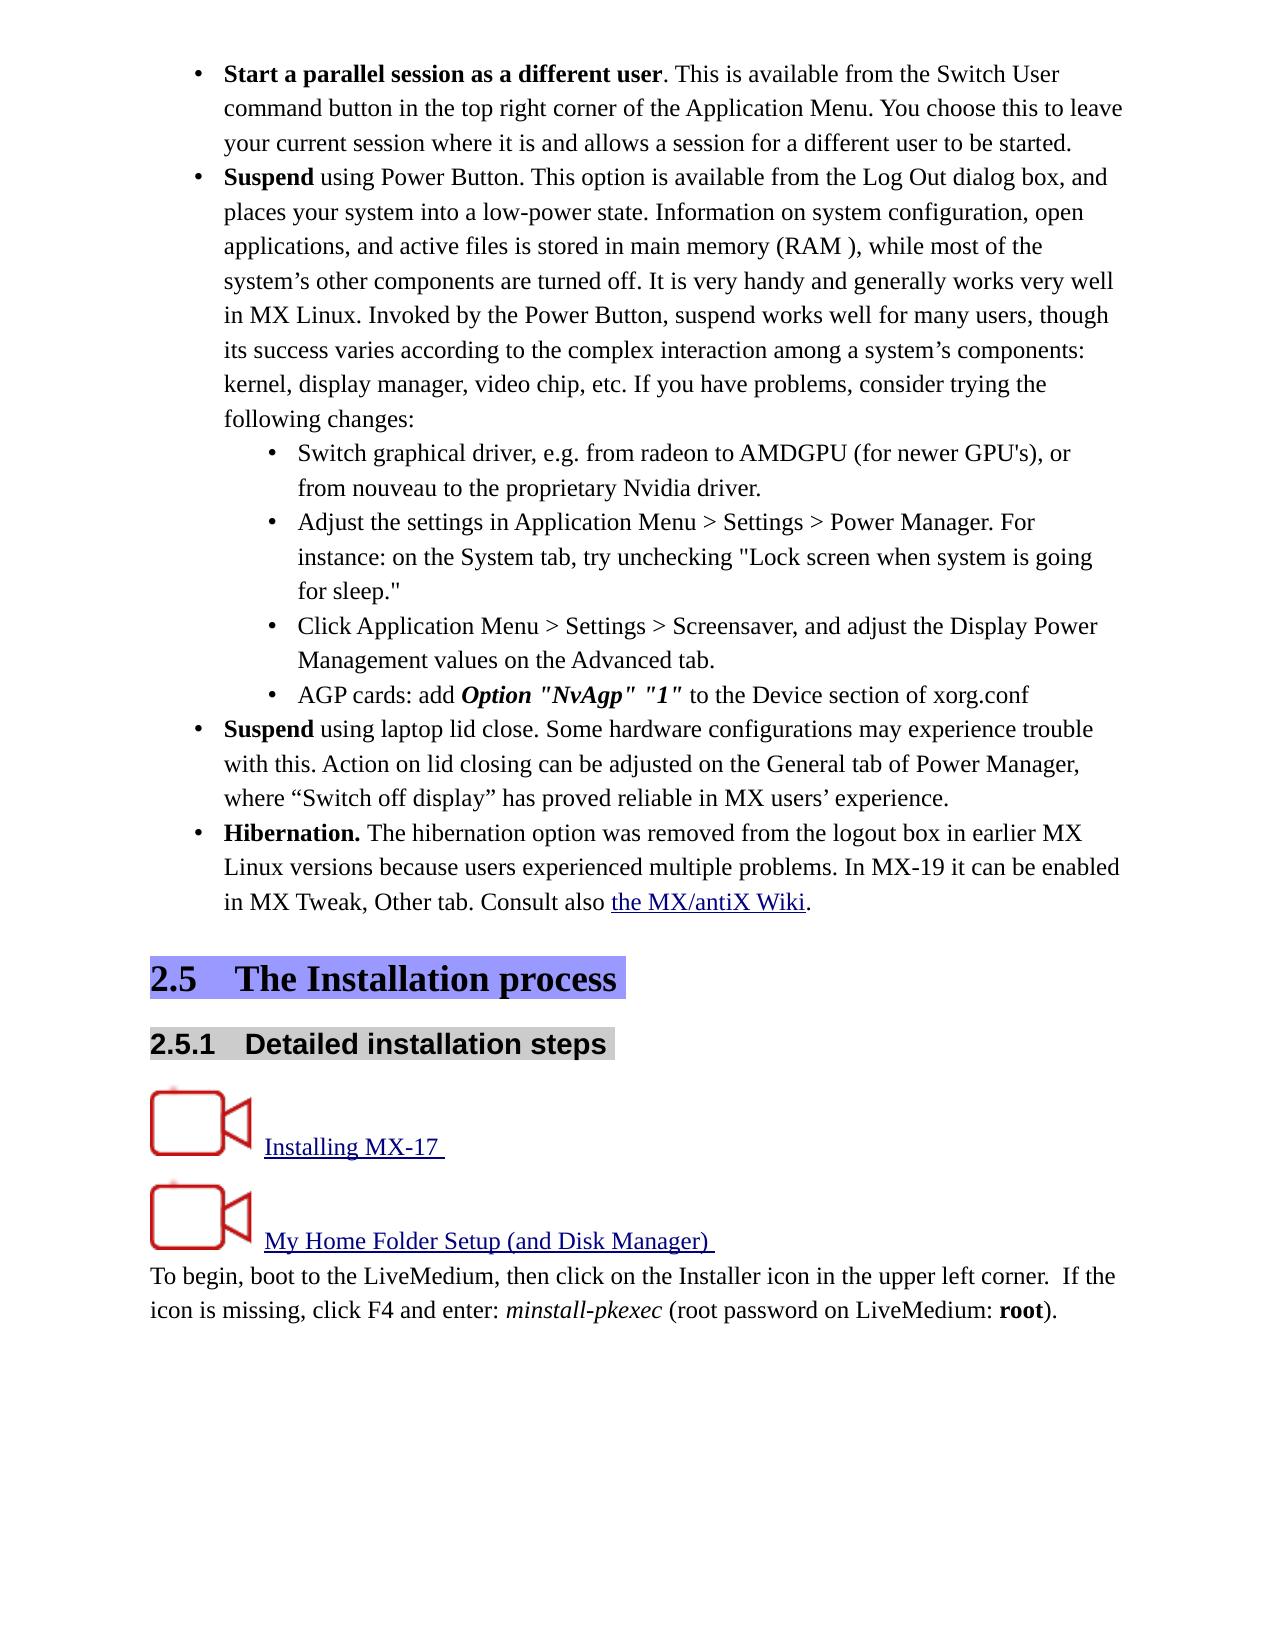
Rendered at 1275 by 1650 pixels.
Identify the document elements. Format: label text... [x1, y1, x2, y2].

text My Home Folder Setup (and Disk Manager) [150, 1167, 1125, 1255]
list Switch graphical driver, e.g. from radeon to AMDGPU (for newer GPU's), or from nouveau to the proprietary Nvidia driver. [268, 438, 1125, 502]
picture [150, 1166, 252, 1250]
list Hibernation. The hibernation option was removed from the logout box in earlier MX Linux versions because users experienced multiple problems. In MX-19 it can be enabled in MX Tweak, Other tab. Consult also the MX/antiX Wiki. [194, 818, 1125, 915]
list Suspend using laptop lid close. Some hardware configurations may experience trouble with this. Action on lid closing can be adjusted on the General tab of Power Manager, where “Switch off display” has proved reliable in MX users’ experience. [194, 714, 1125, 812]
list Start a parallel session as a different user. This is available from the Switch User command button in the top right corner of the Application Menu. You choose this to leave your current session where it is and allows a session for a different user to be started. [194, 59, 1125, 157]
text To begin, boot to the LiveMedium, then click on the Installer icon in the upper left corner. If the icon is missing, click F4 and enter: minstall-pkexec (root password on LiveMedium: root). [150, 1261, 1125, 1324]
subtitle 2.5 The Installation process [626, 956, 1125, 999]
list Adjust the settings in Application Menu > Settings > Power Manager. For instance: on the System tab, try unchecking "Lock screen when system is going for sleep." [268, 507, 1125, 605]
subtitle 2.5.1 Detailed installation steps [615, 1027, 1125, 1060]
list Click Application Menu > Settings > Screensaver, and adjust the Display Power Management values on the Advanced tab. [268, 611, 1125, 674]
list AGP cards: add Option "NvAgp" "1" to the Device section of xorg.conf [268, 680, 1125, 708]
text Installing MX-17 [150, 1073, 1125, 1161]
list Suspend using Power Button. This option is available from the Log Out dialog box, and places your system into a low-power state. Information on system configuration, open applications, and active files is stored in main memory (RAM ), while most of the system’s other components are turned off. It is very handy and generally works very well in MX Linux. Invoked by the Power Button, suspend works well for many users, though its success varies according to the complex interaction among a system’s components: kernel, display manager, video chip, etc. If you have problems, consider trying the following changes: [194, 162, 1125, 433]
picture [150, 1072, 252, 1156]
